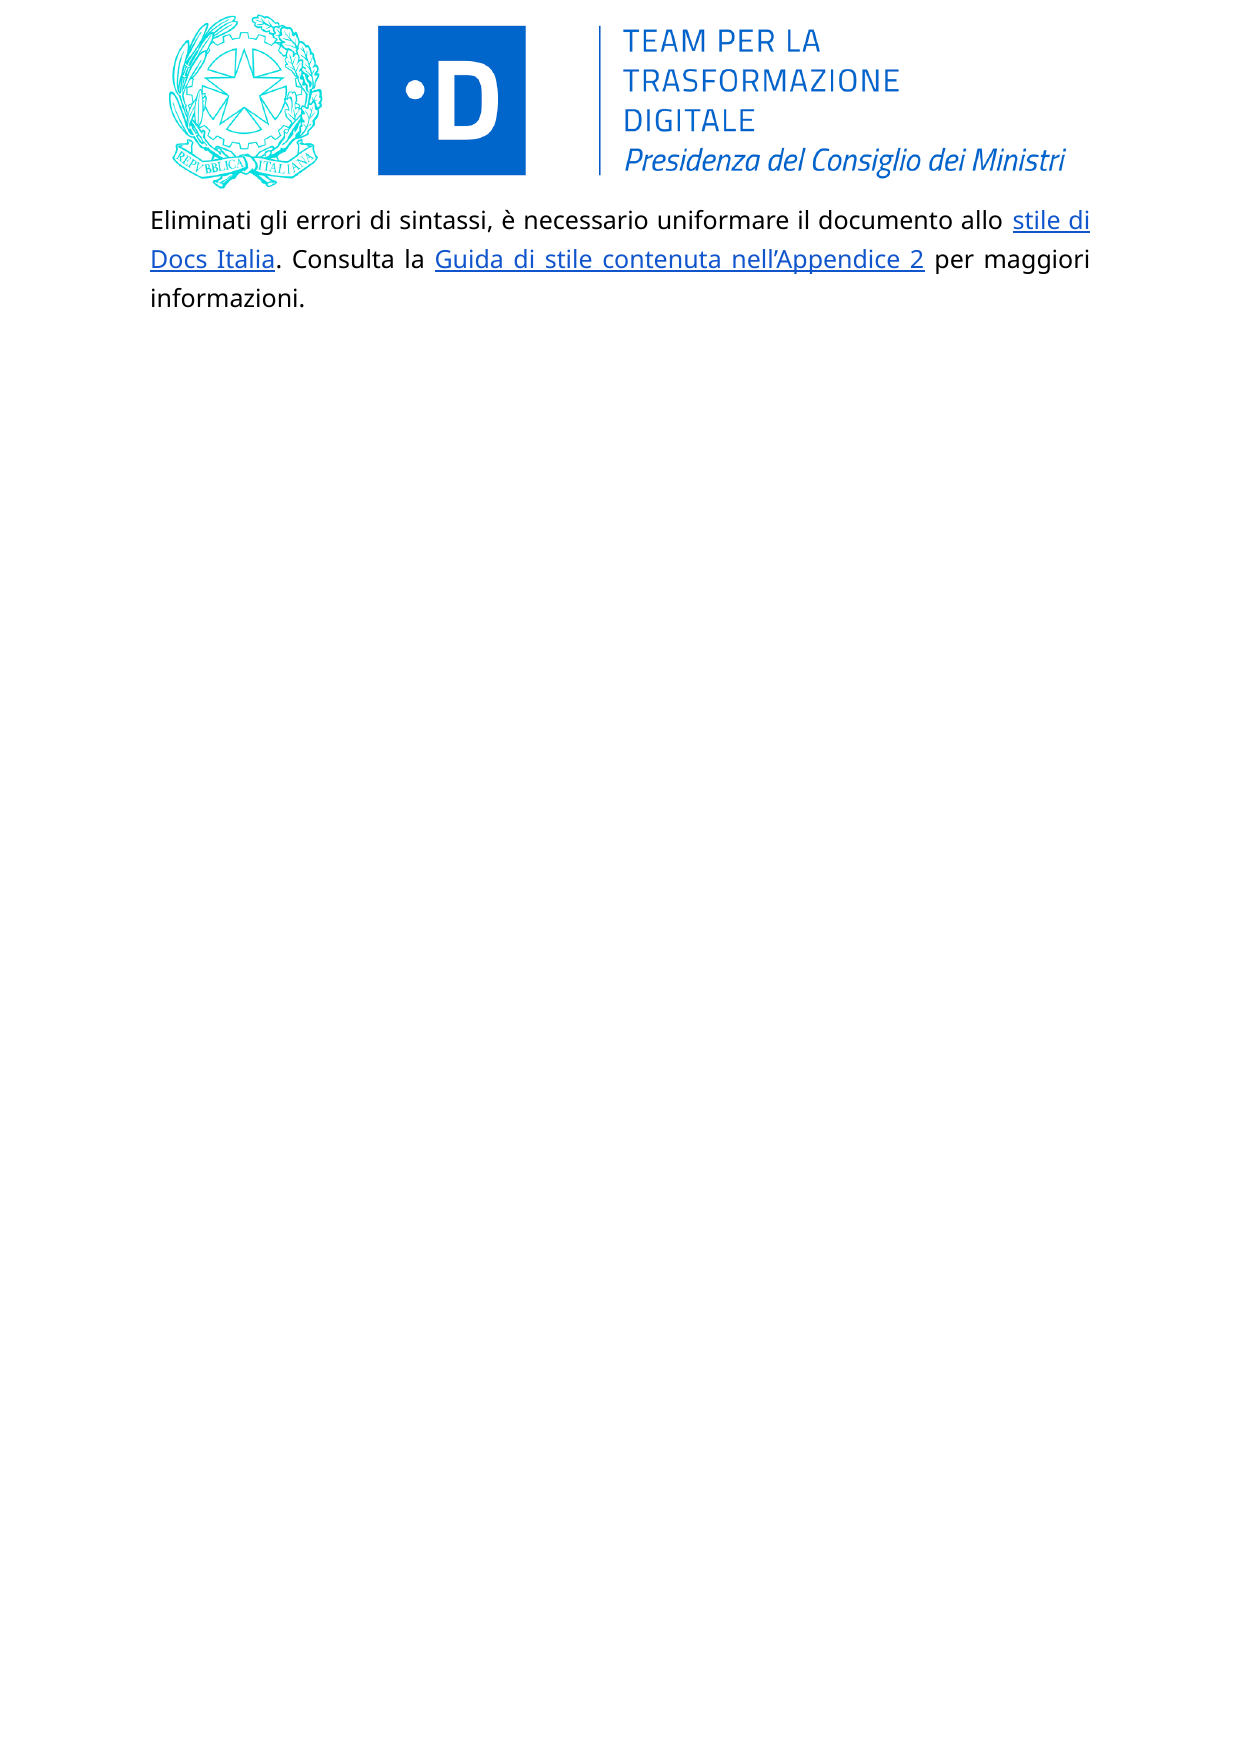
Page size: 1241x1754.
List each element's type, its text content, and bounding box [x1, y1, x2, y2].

picture [150, 0, 1091, 203]
text Eliminati gli errori di sintassi, è necessario uniformare il documento allo stile di Docs Italia. Consulta la Guida di stile contenuta nell’Appendice 2 per maggiori informazioni. [150, 203, 1090, 315]
